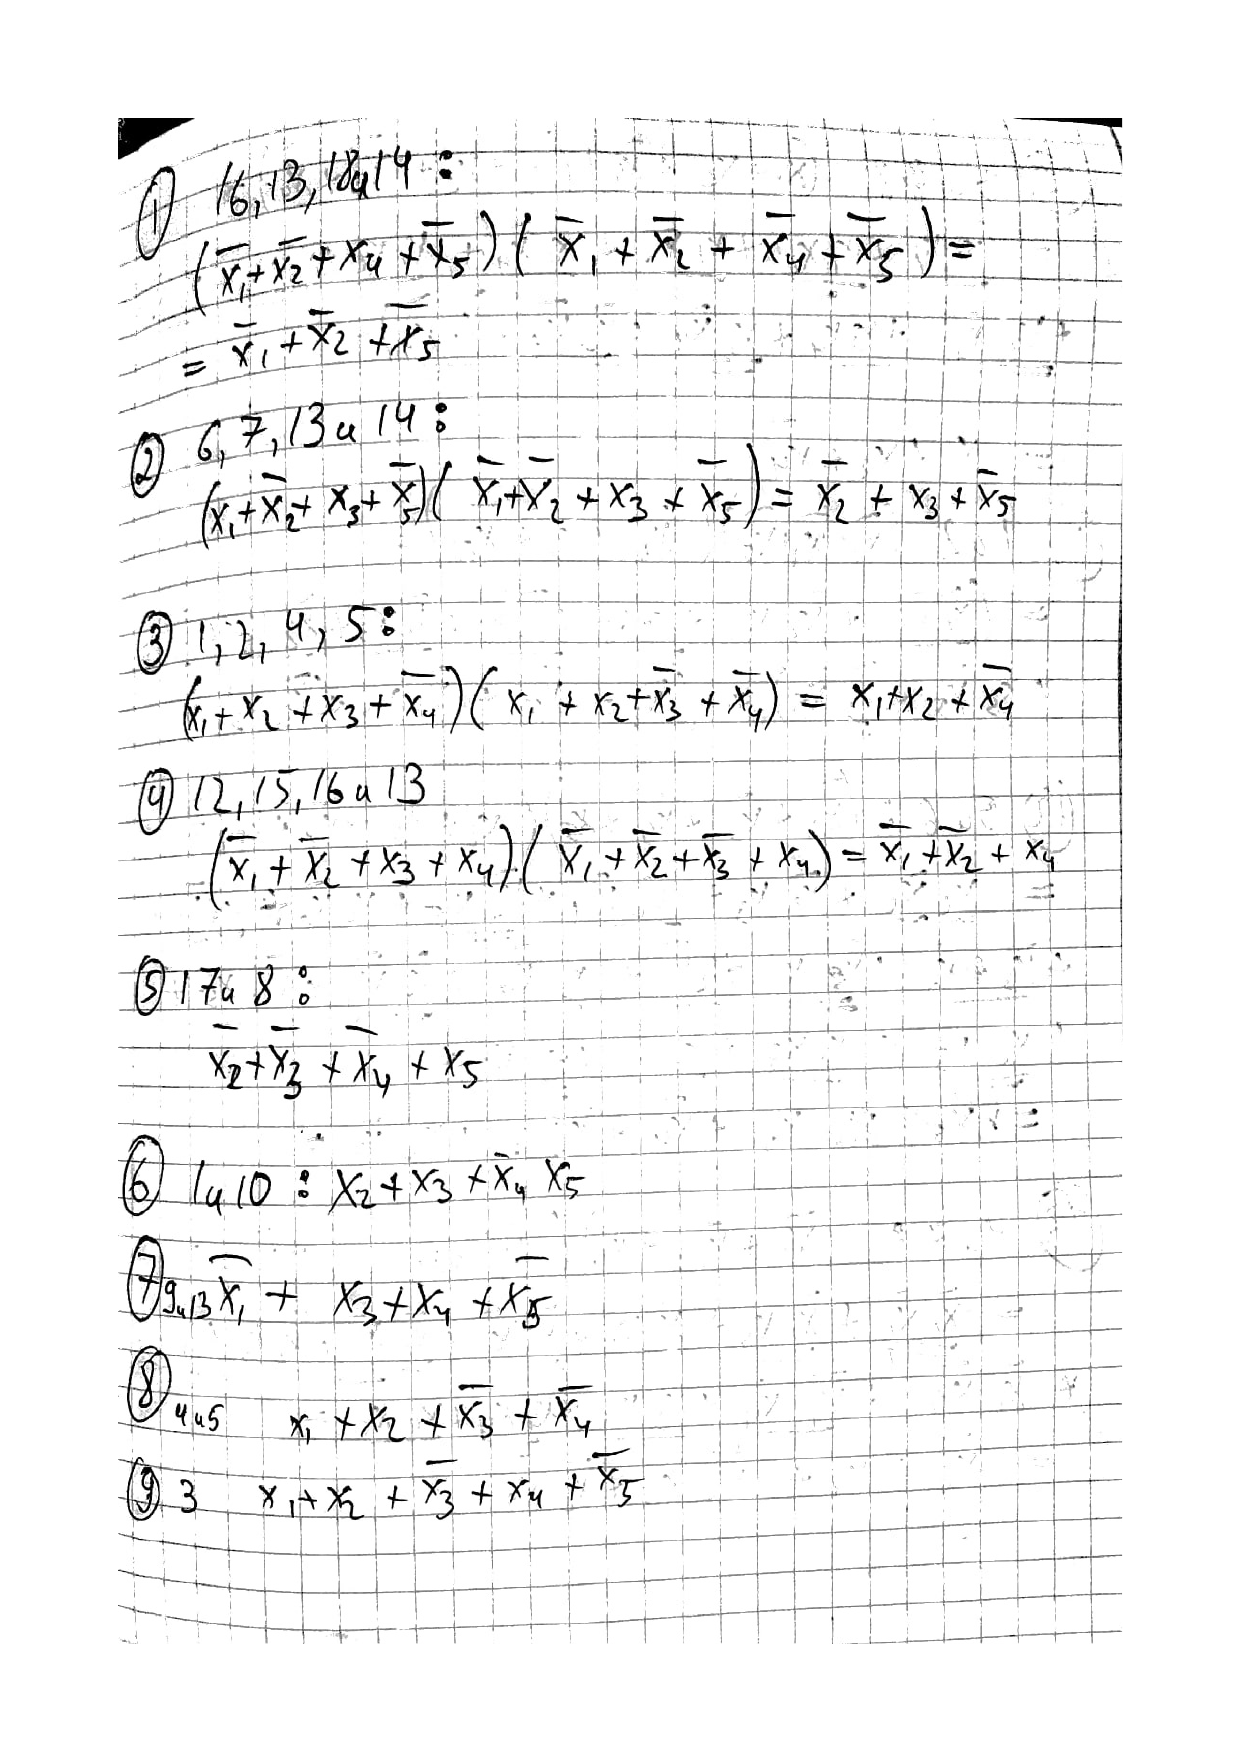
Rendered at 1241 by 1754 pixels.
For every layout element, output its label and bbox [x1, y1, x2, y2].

picture [118, 118, 1123, 1644]
